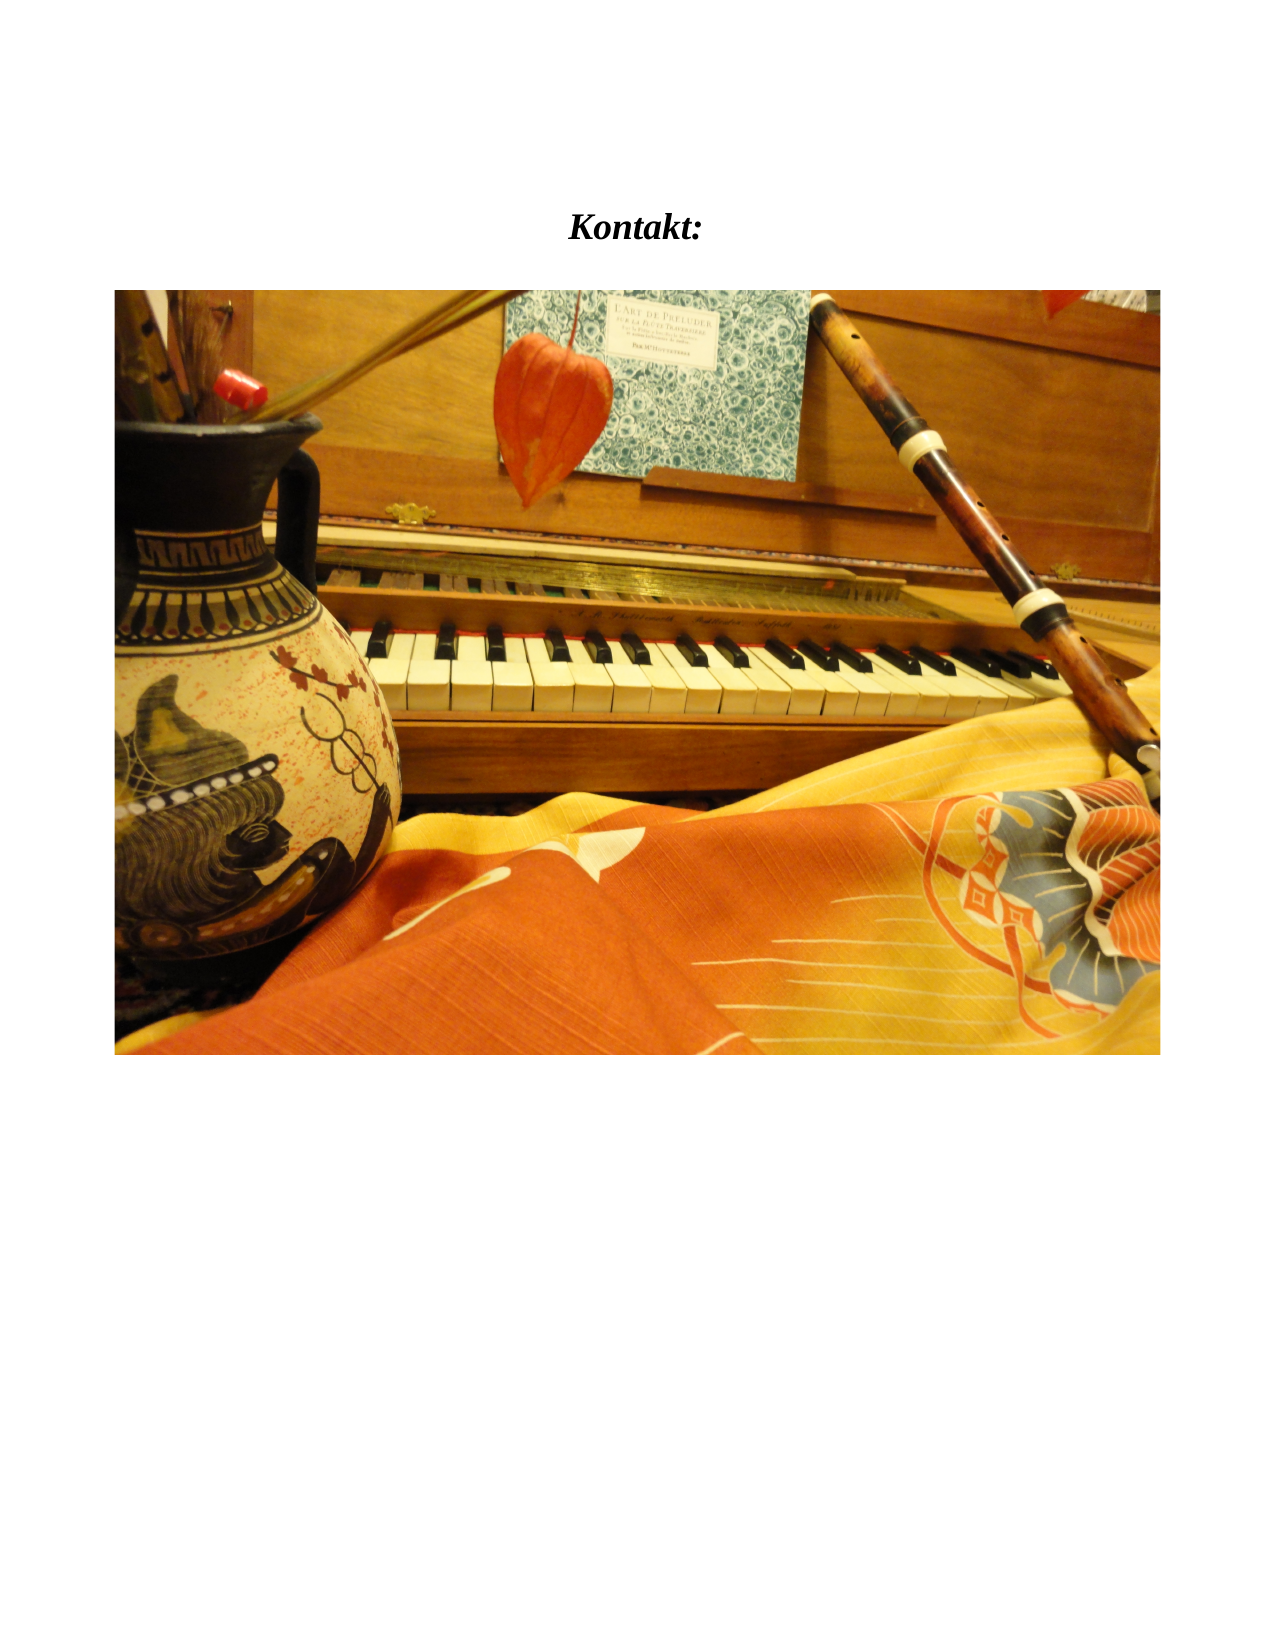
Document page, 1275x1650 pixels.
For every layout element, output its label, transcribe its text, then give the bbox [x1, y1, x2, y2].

text Kontakt: [118, 204, 1157, 247]
picture [114, 290, 1161, 1055]
